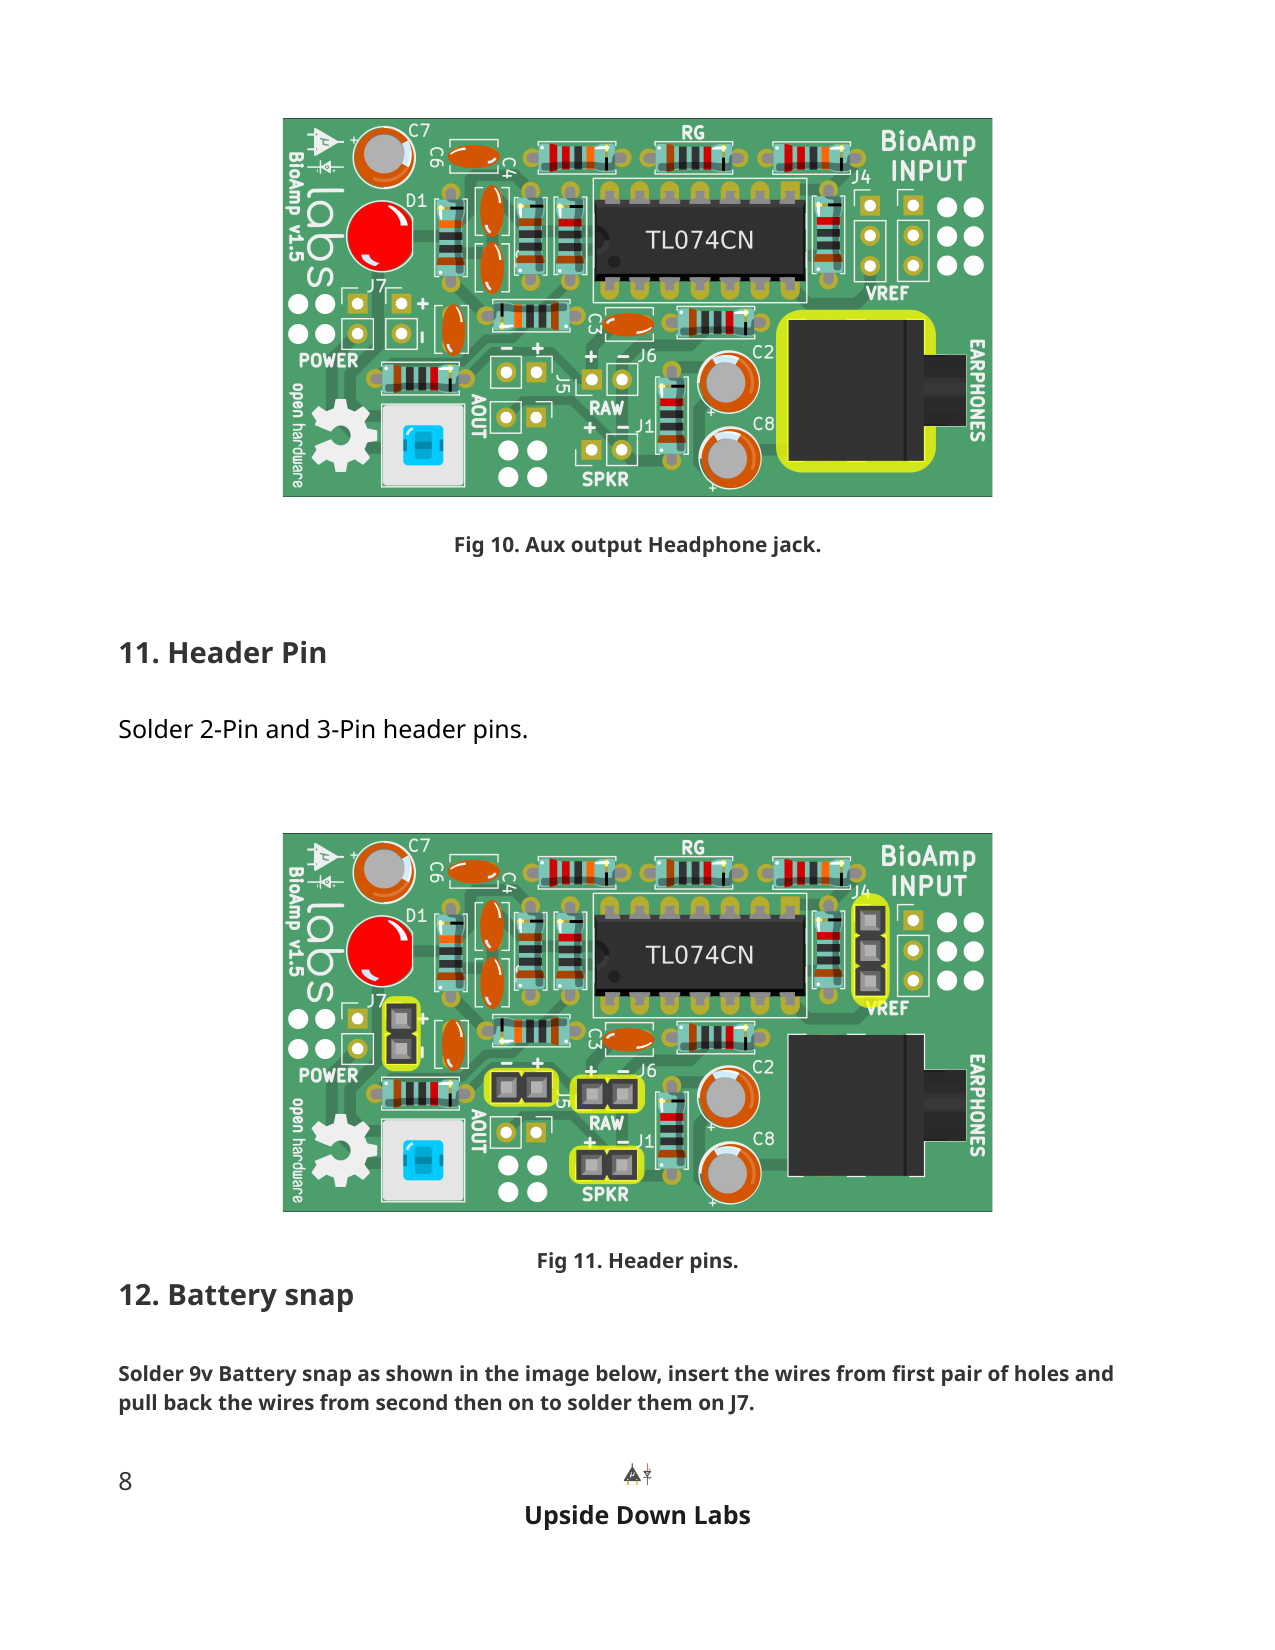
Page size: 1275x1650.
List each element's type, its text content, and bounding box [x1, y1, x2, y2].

text 12. Battery snap [118, 1274, 1157, 1314]
picture [620, 1457, 655, 1491]
picture [282, 833, 993, 1212]
text Solder 9v Battery snap as shown in the image below, insert the wires from first pair of holes and pull back the wires from second then on to solder them on J7. [118, 1359, 1157, 1416]
text 11. Header Pin [118, 632, 1157, 672]
text Solder 2-Pin and 3-Pin header pins. [118, 712, 1157, 746]
picture [282, 118, 993, 497]
text Fig 11. Header pins. [118, 1246, 1157, 1274]
text Fig 10. Aux output Headphone jack. [118, 530, 1157, 559]
